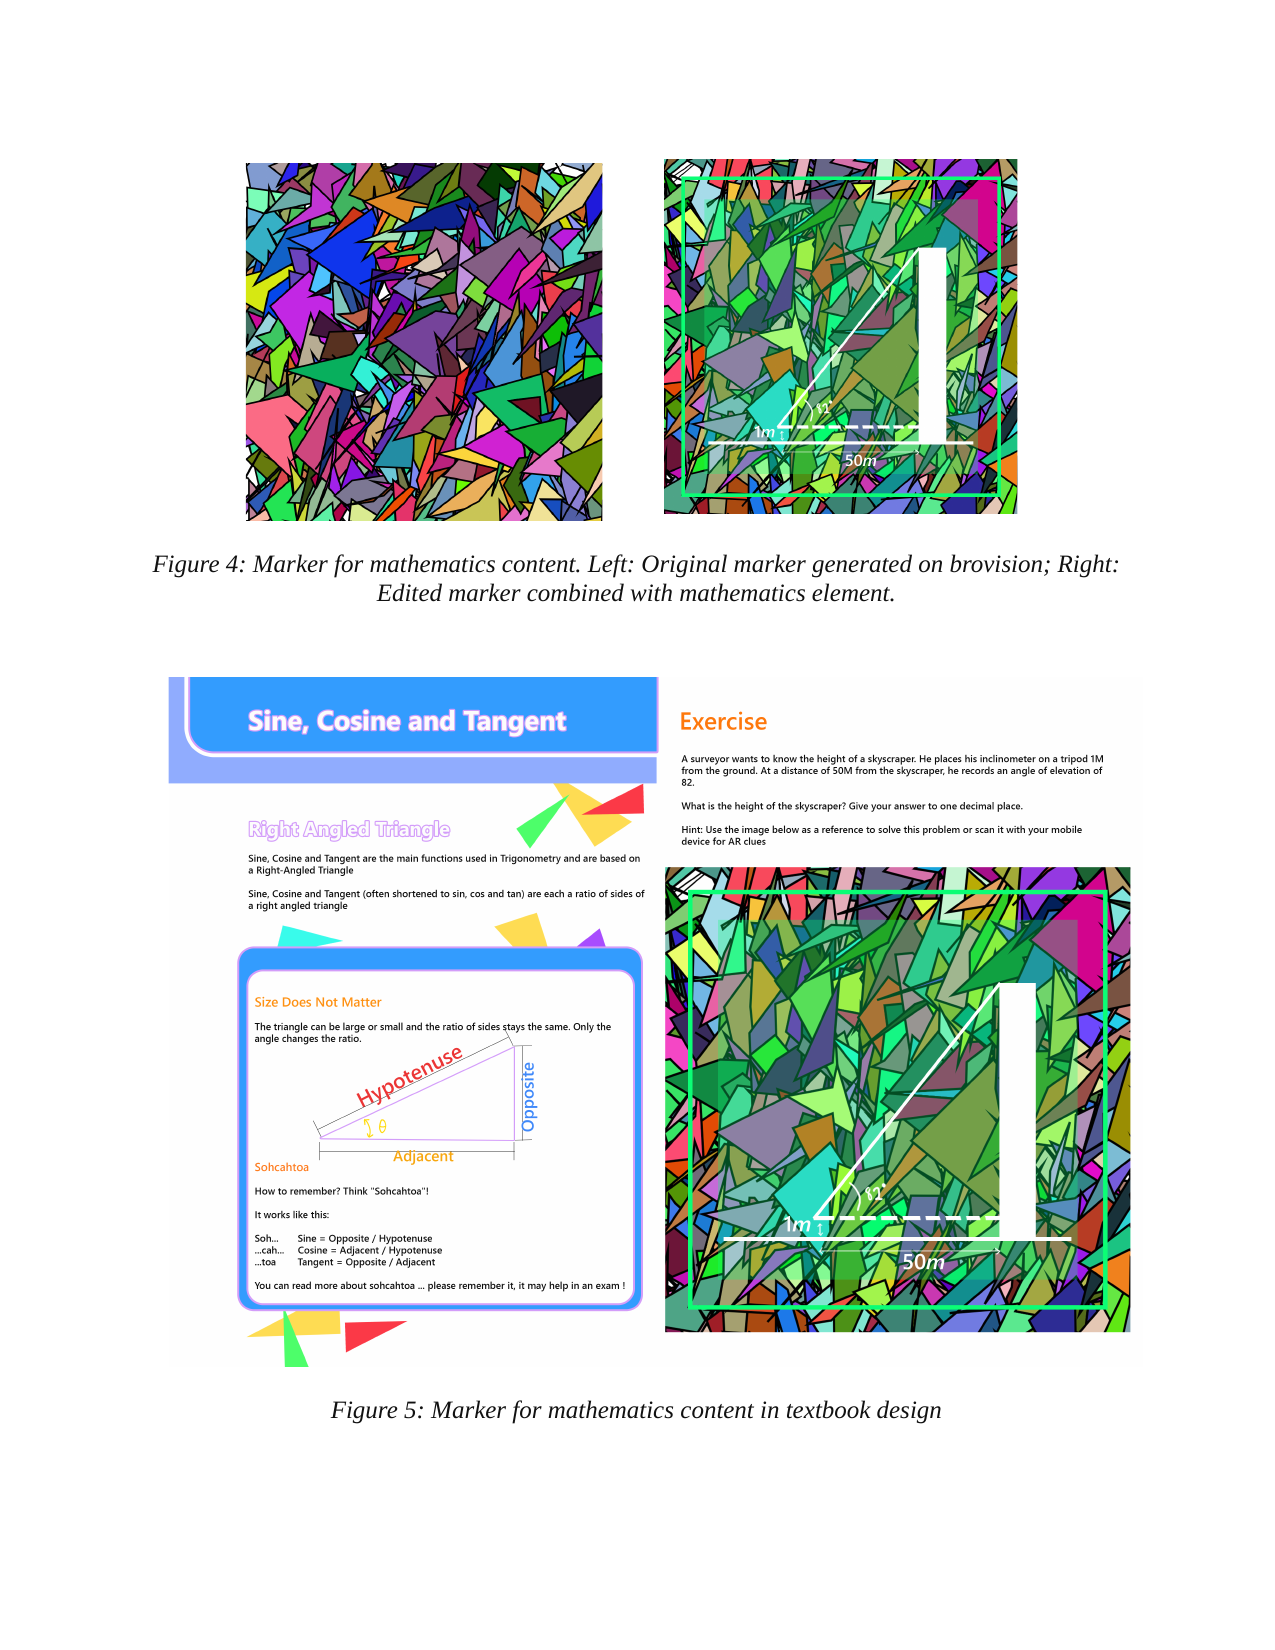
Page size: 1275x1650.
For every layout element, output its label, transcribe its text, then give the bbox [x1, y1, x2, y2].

picture [664, 159, 1018, 514]
text Figure 4: Marker for mathematics content. Left: Original marker generated on brovision; Right: Edited marker combined with mathematics element. [118, 549, 1157, 607]
text Figure 5: Marker for mathematics content in textbook design [118, 1395, 1157, 1424]
picture [245, 163, 603, 521]
picture [168, 677, 1143, 1367]
